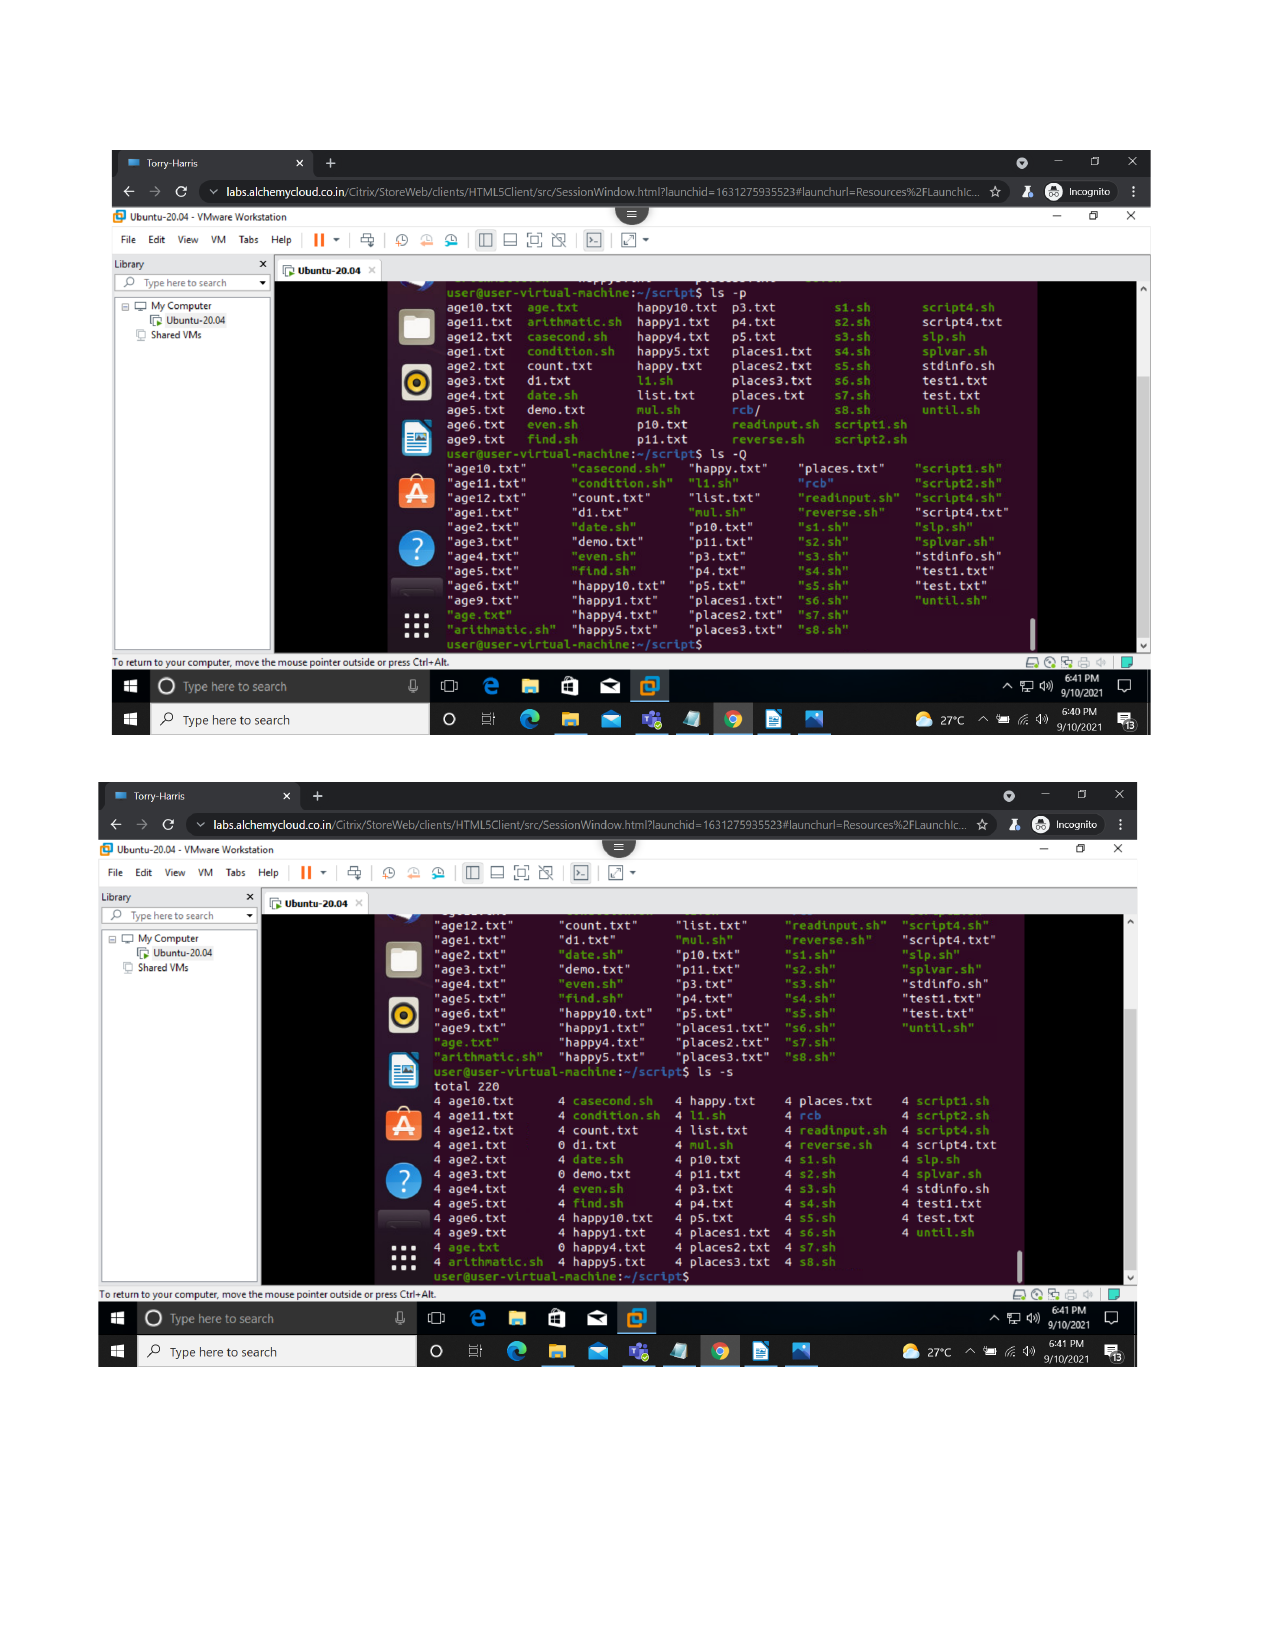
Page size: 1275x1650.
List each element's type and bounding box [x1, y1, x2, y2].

picture [98, 782, 1138, 1367]
picture [111, 150, 1151, 735]
